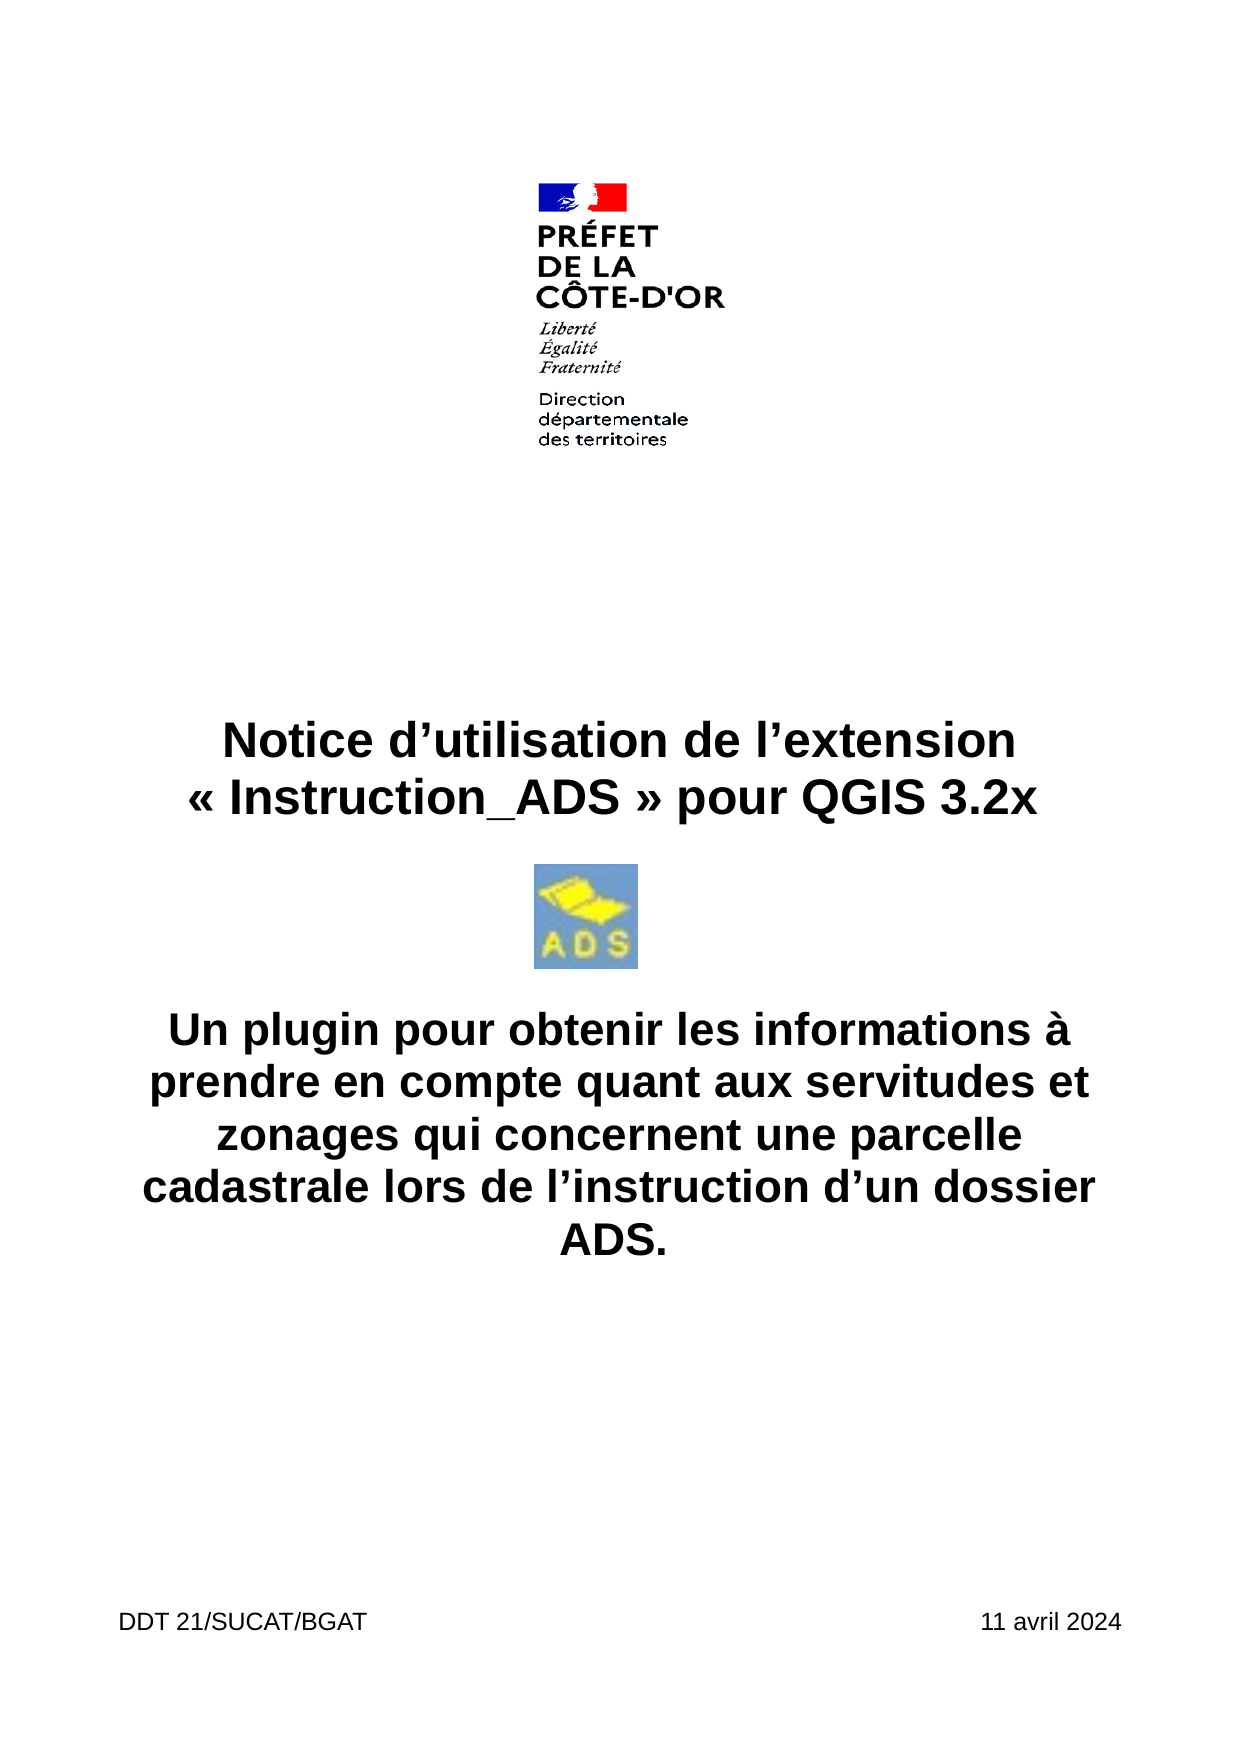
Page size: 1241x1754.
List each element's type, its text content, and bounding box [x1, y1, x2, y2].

subtitle Un plugin pour obtenir les informations à prendre en compte quant aux servitudes et zonages qui concernent une parcelle cadastrale lors de l’instruction d’un dossier ADS. [118, 1002, 1122, 1265]
picture [534, 864, 638, 969]
text Notice d’utilisation de l’extension « Instruction_ADS » pour QGIS 3.2x [118, 710, 1122, 825]
picture [506, 155, 757, 476]
